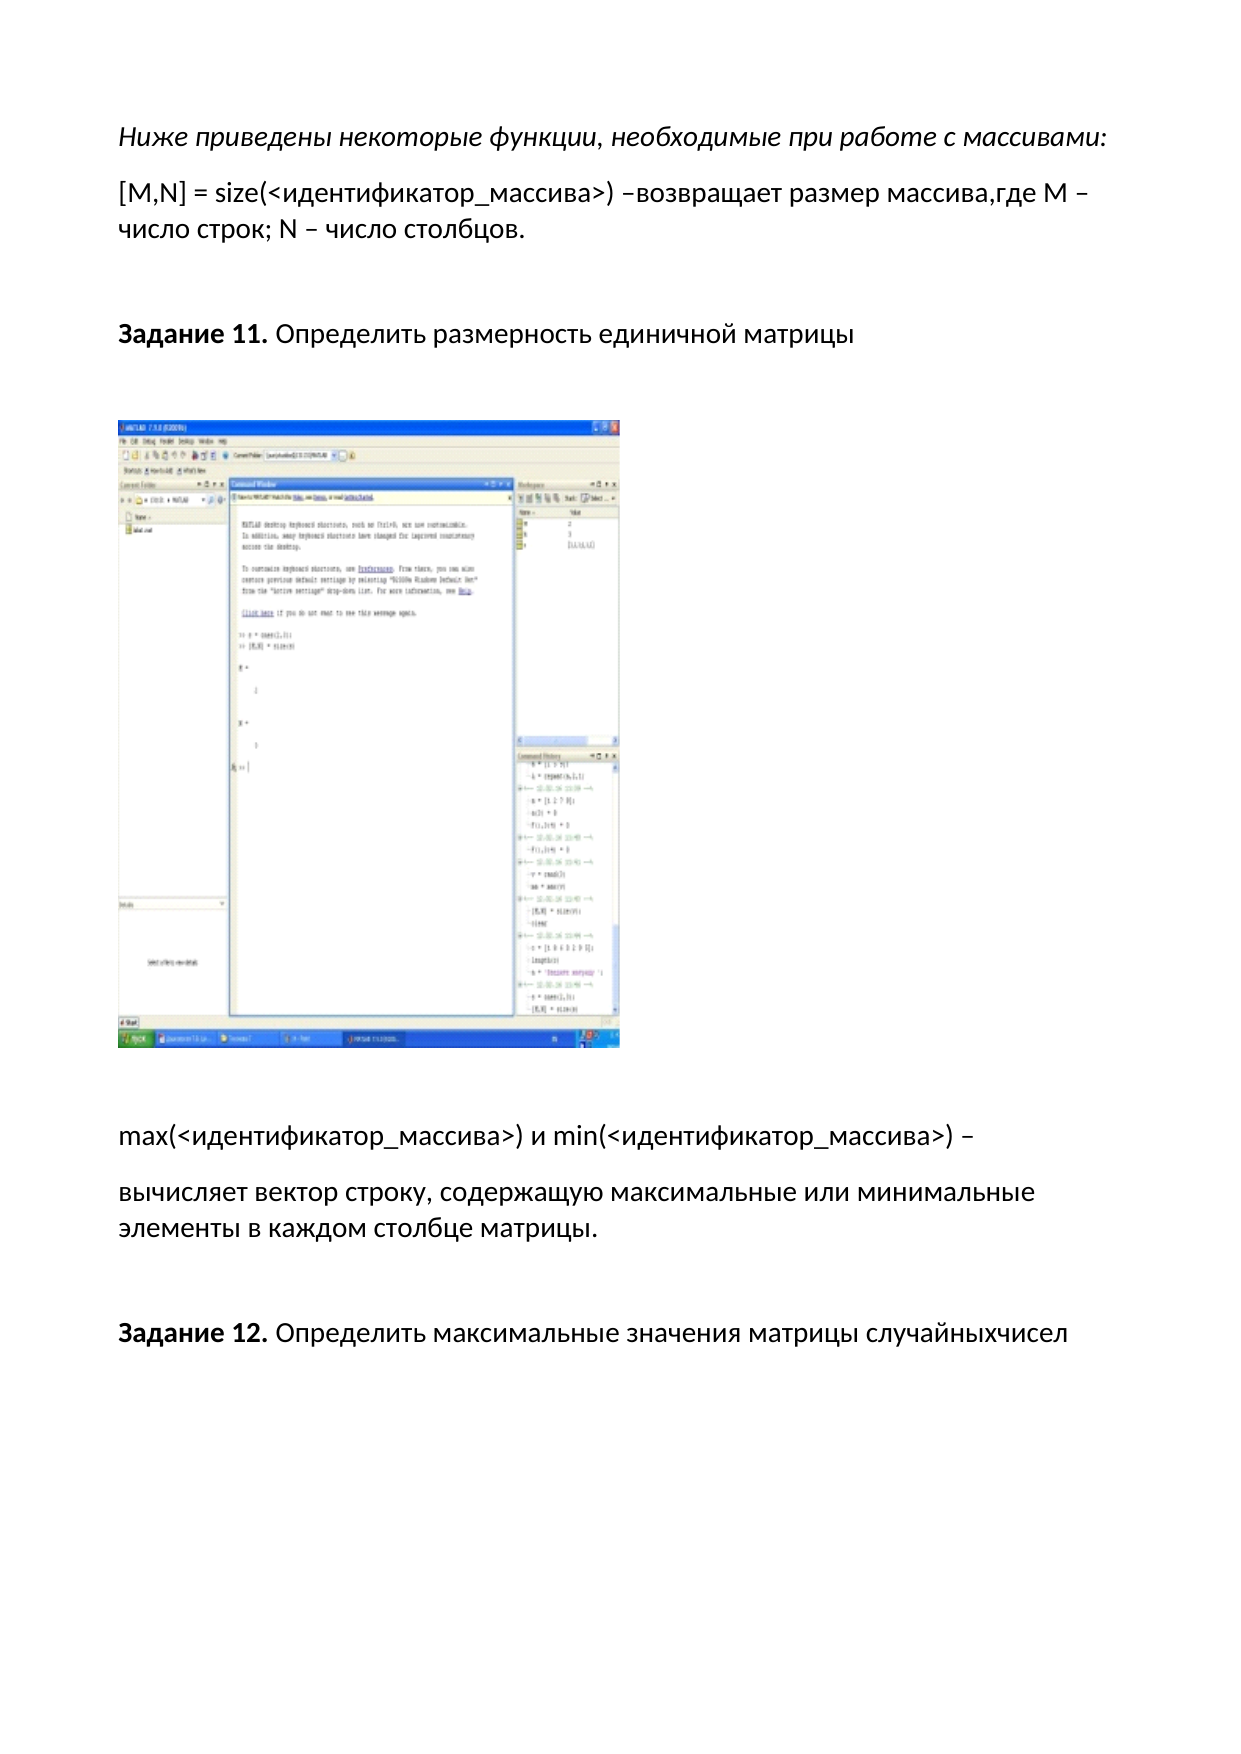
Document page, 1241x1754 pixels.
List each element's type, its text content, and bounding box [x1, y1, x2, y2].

text max(<идентификатор_массива>) и min(<идентификатор_массива>) – [118, 1117, 1122, 1153]
text Ниже приведены некоторые функции, необходимые при работе с массивами: [118, 118, 1122, 154]
text Задание 12. Определить максимальные значения матрицы случайныхчисел [118, 1314, 1122, 1350]
text вычисляет вектор строку, содержащую максимальные или минимальные элементы в каждом столбце матрицы. [118, 1173, 1122, 1245]
text Задание 11. Определить размерность единичной матрицы [118, 316, 1122, 351]
text [M,N] = size(<идентификатор_массива>) –возвращает размер массива,где M – число строк; N – число столбцов. [118, 174, 1122, 246]
